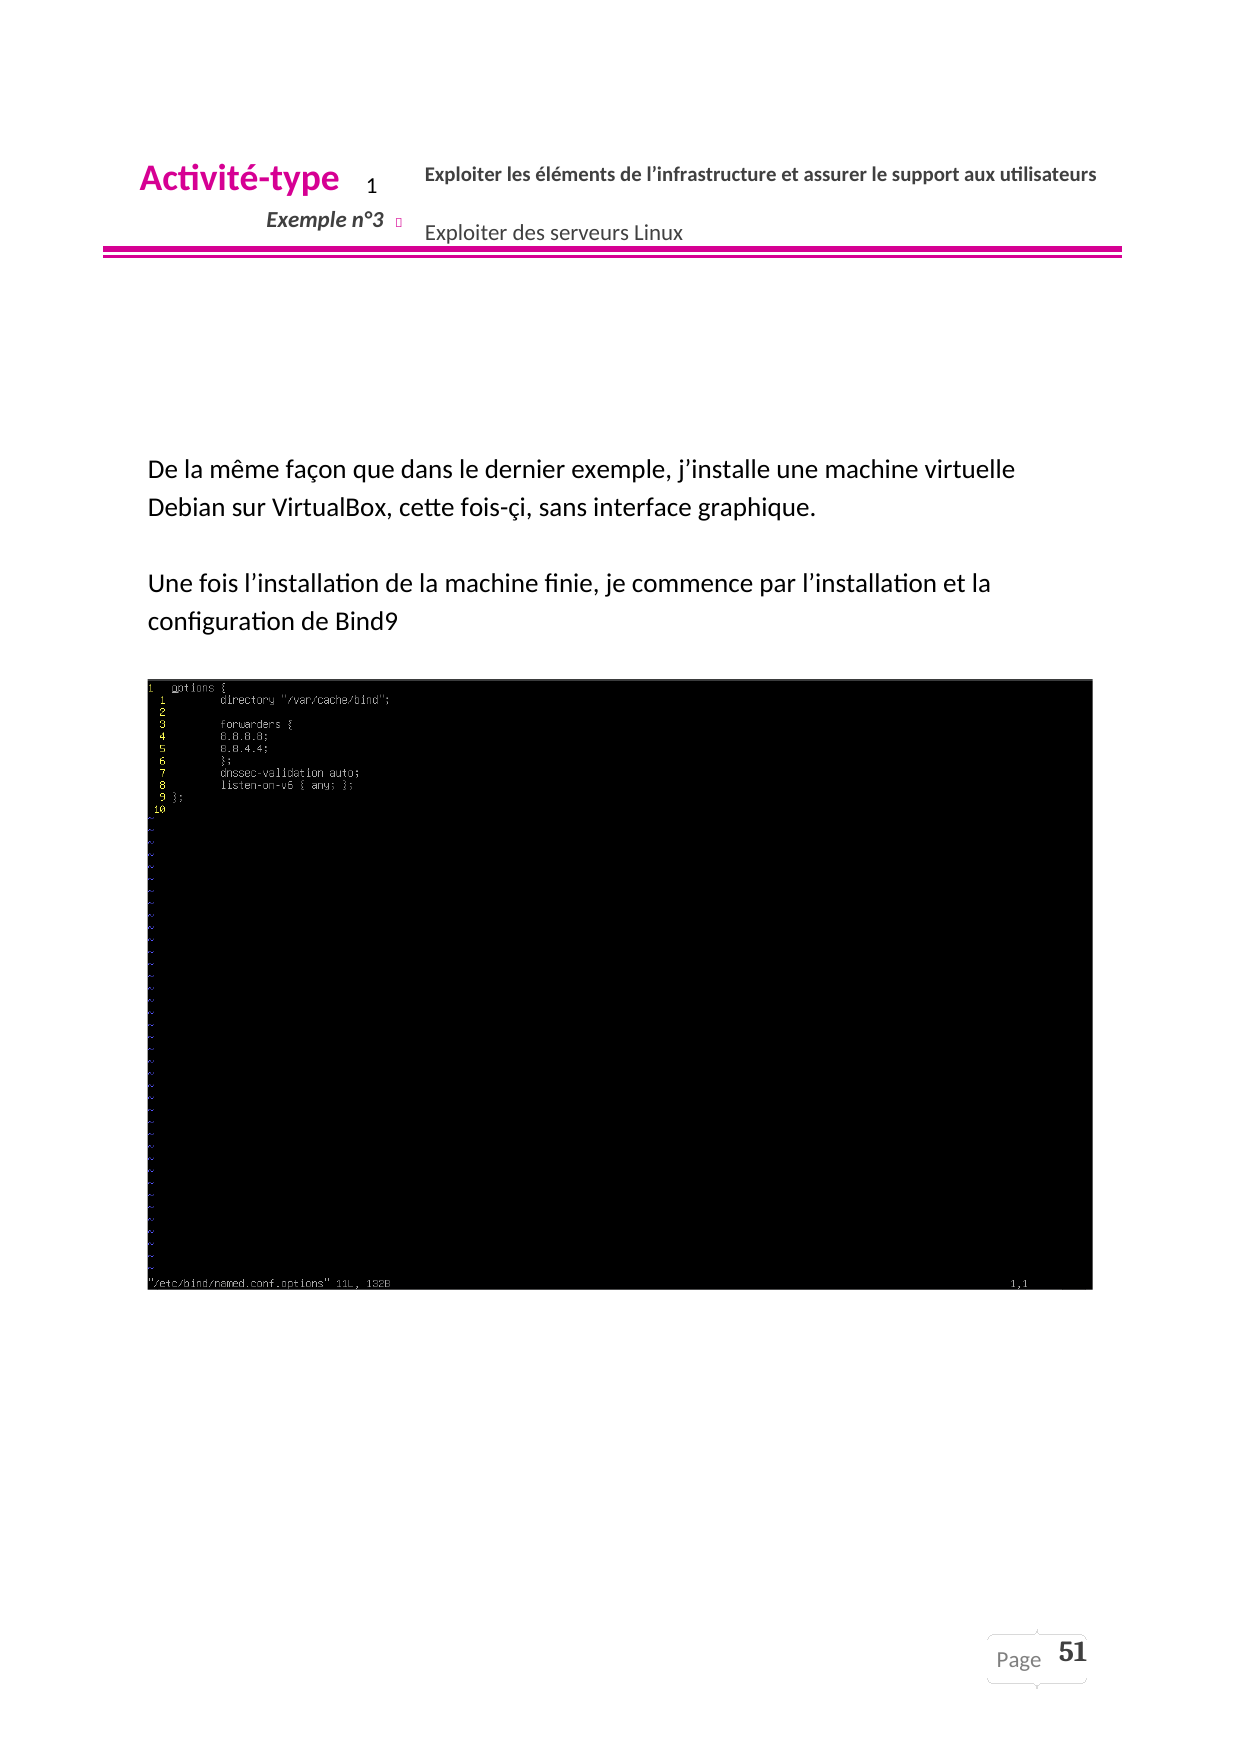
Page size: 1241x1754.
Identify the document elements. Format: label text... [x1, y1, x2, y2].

table_header 1 [354, 148, 413, 199]
table_cell Exploiter des serveurs Linux [413, 199, 1122, 246]
text De la même façon que dans le dernier exemple, j’installe une machine virtuelle Debian sur VirtualBox, cette fois-çi, sans interface graphique. Une fois l’installation de la machine finie, je commence par l’installation et la configuration de Bind9 [148, 258, 1093, 679]
picture [147, 679, 1093, 1290]
table_cell Exemple n°3  [103, 199, 413, 246]
text [148, 1290, 1093, 1322]
table_header Exploiter les éléments de l’infrastructure et assurer le support aux utilisateurs [413, 148, 1122, 199]
table_header Activité-type [103, 148, 354, 199]
